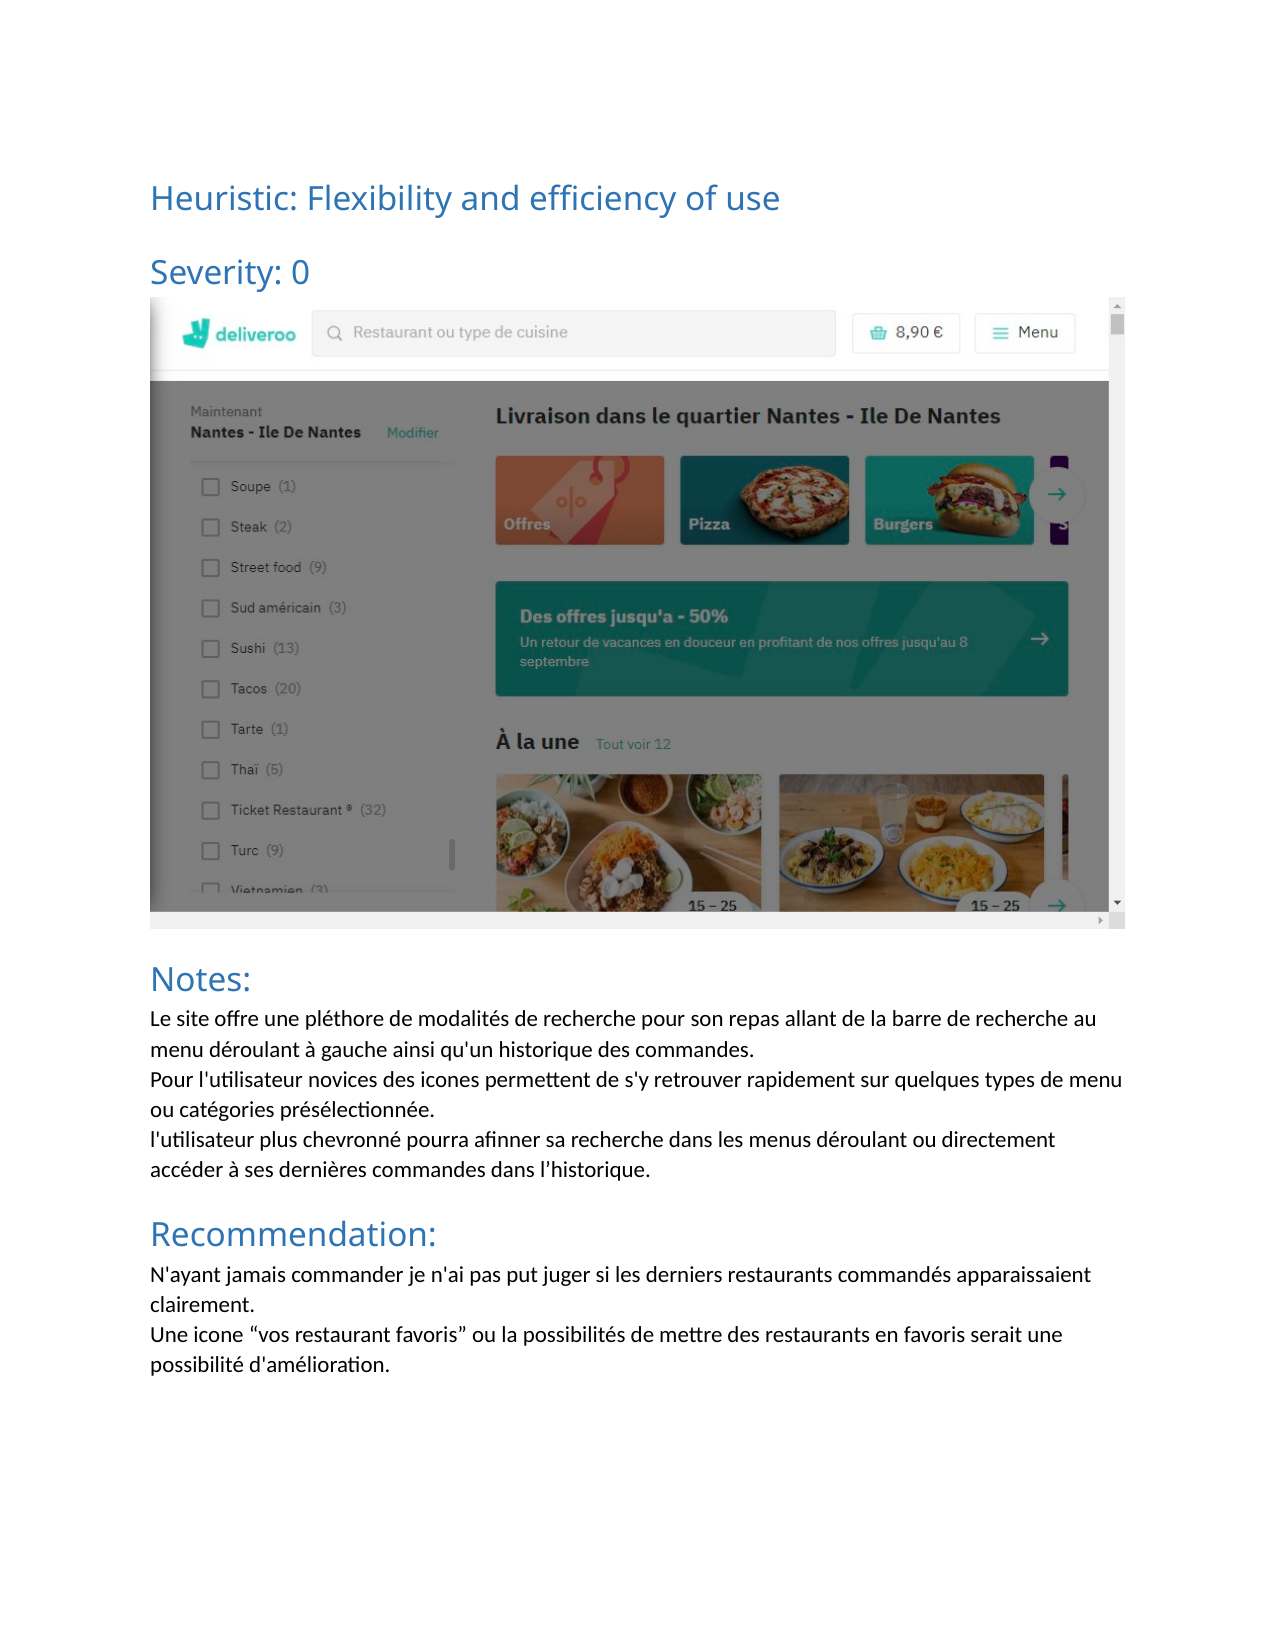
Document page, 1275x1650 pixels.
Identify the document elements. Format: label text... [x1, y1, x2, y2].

subtitle Recommendation: [150, 1211, 1125, 1256]
subtitle Severity: 0 [150, 249, 1125, 294]
subtitle Notes: [150, 956, 1125, 1001]
picture [150, 297, 1125, 929]
subtitle Heuristic: Flexibility and efficiency of use [150, 175, 1125, 220]
text N'ayant jamais commander je n'ai pas put juger si les derniers restaurants commandés apparaissaient clairement. Une icone “vos restaurant favoris” ou la possibilités de mettre des restaurants en favoris serait une possibilité d'amélioration. [150, 1260, 1125, 1378]
text Le site offre une pléthore de modalités de recherche pour son repas allant de la barre de recherche au menu déroulant à gauche ainsi qu'un historique des commandes. Pour l'utilisateur novices des icones permettent de s'y retrouver rapidement sur quelques types de menu ou catégories présélectionnée. l'utilisateur plus chevronné pourra afinner sa recherche dans les menus déroulant ou directement accéder à ses dernières commandes dans l’historique. [150, 1004, 1125, 1184]
